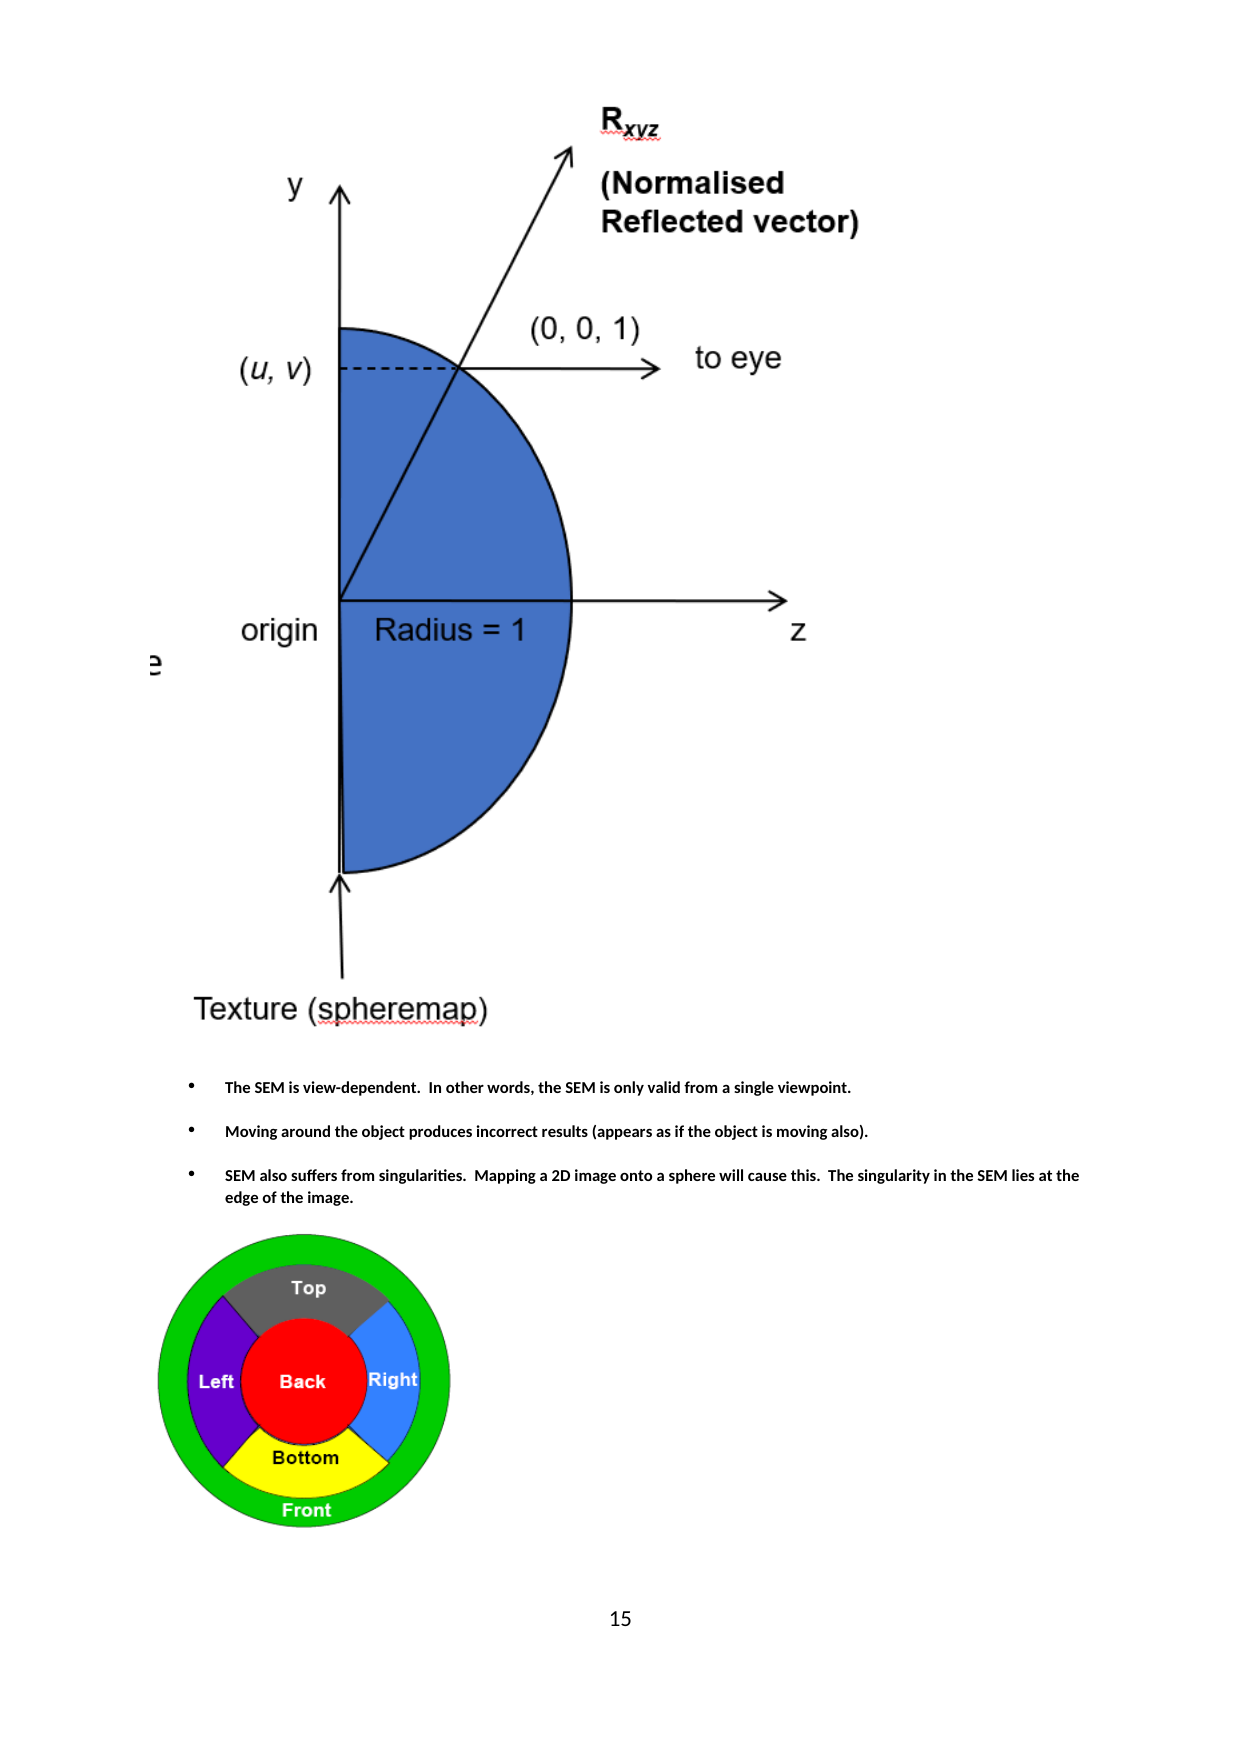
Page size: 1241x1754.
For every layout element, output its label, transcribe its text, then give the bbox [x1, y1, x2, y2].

list The SEM is view-dependent. In other words, the SEM is only valid from a single viewpoint. [187, 1072, 1090, 1098]
list Moving around the object produces incorrect results (appears as if the object is moving also). [187, 1116, 1090, 1142]
list SEM also suffers from singularities. Mapping a 2D image onto a sphere will cause this. The singularity in the SEM lies at the edge of the image. [187, 1160, 1090, 1208]
